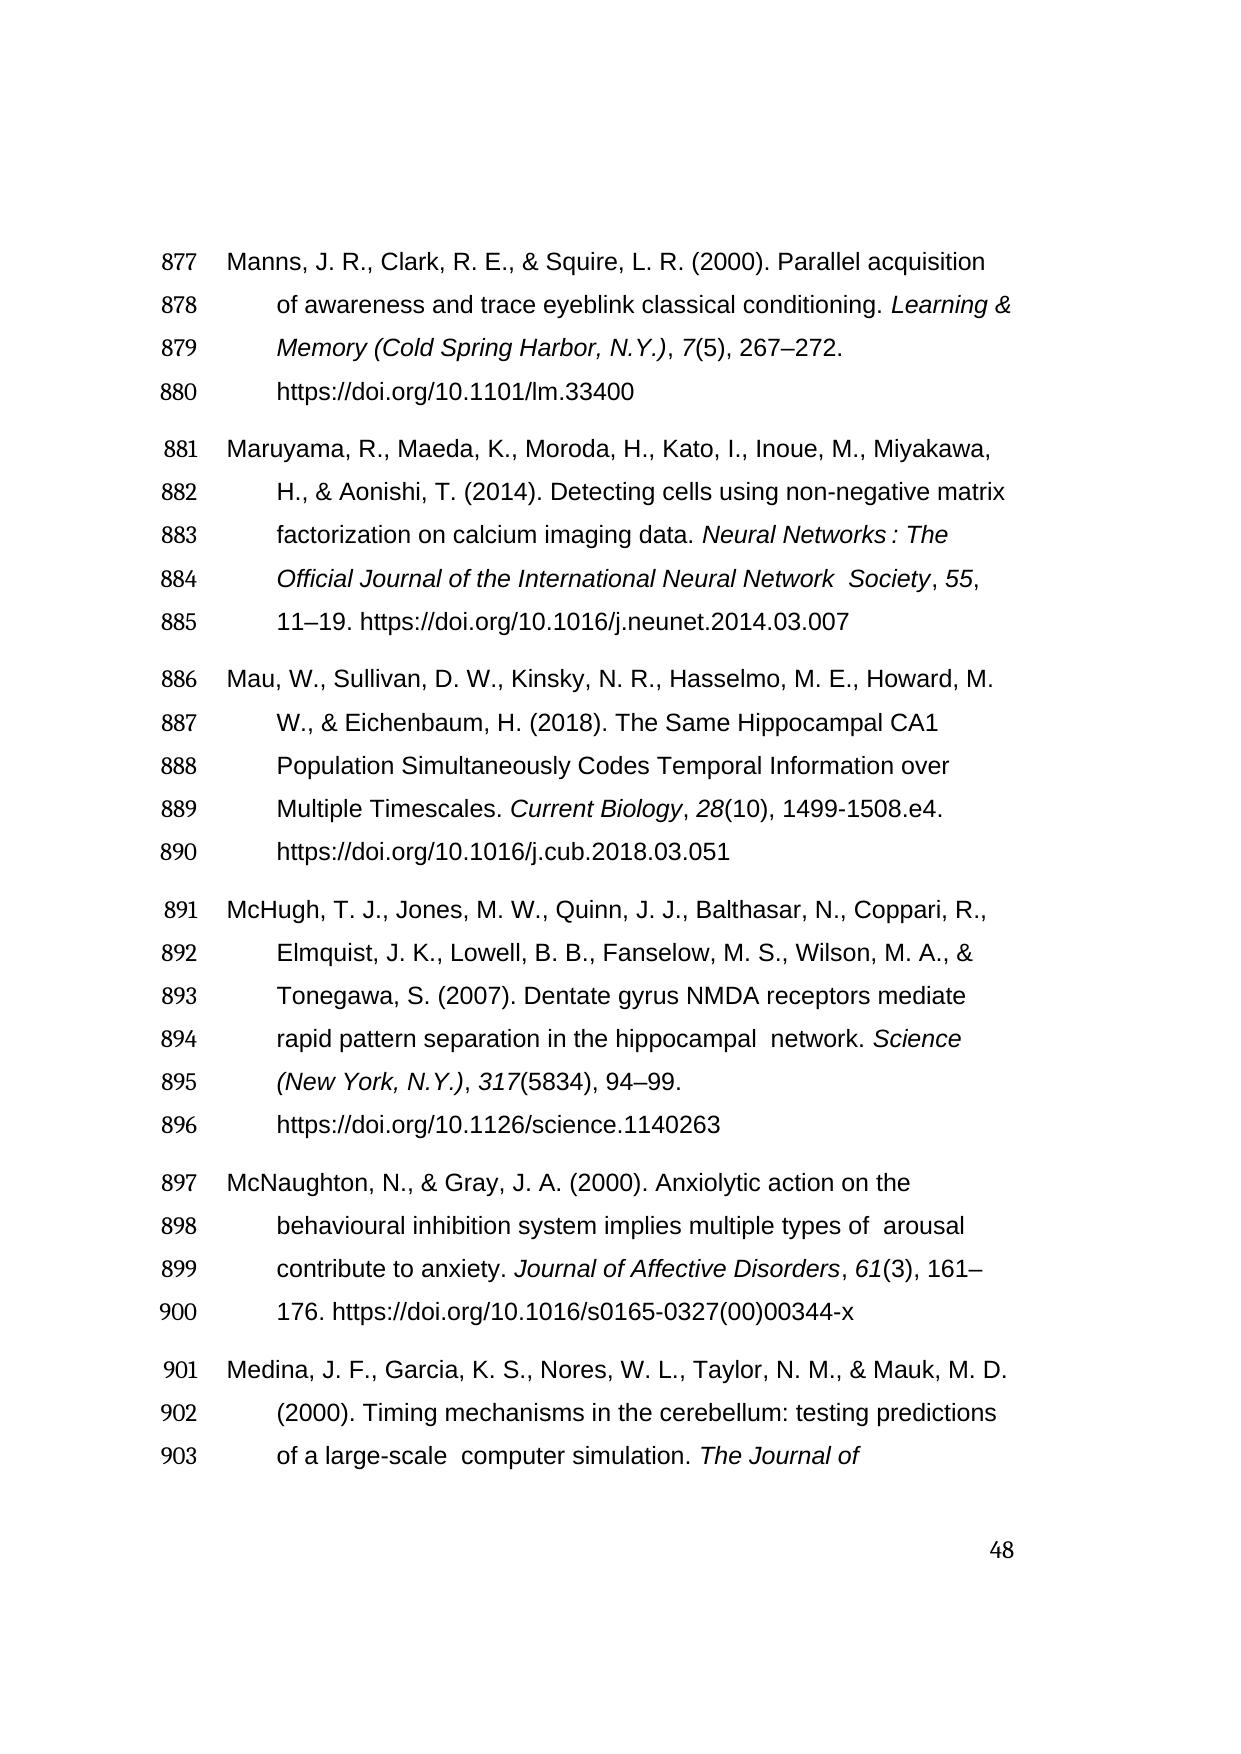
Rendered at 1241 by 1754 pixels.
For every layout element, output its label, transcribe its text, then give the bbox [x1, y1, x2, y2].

text Mau, W., Sullivan, D. W., Kinsky, N. R., Hasselmo, M. E., Howard, M. W., & Eichenbaum, H. (2018). The Same Hippocampal CA1 Population Simultaneously Codes Temporal Information over Multiple Timescales. Current Biology, 28(10), 1499-1508.e4. https://doi.org/10.1016/j.cub.2018.03.051 [226, 664, 1014, 866]
text Manns, J. R., Clark, R. E., & Squire, L. R. (2000). Parallel acquisition of awareness and trace eyeblink classical conditioning. Learning & Memory (Cold Spring Harbor, N.Y.), 7(5), 267–272. https://doi.org/10.1101/lm.33400 [226, 247, 1014, 405]
text McNaughton, N., & Gray, J. A. (2000). Anxiolytic action on the behavioural inhibition system implies multiple types of arousal contribute to anxiety. Journal of Affective Disorders, 61(3), 161–176. https://doi.org/10.1016/s0165-0327(00)00344-x [226, 1168, 1014, 1326]
text Maruyama, R., Maeda, K., Moroda, H., Kato, I., Inoue, M., Miyakawa, H., & Aonishi, T. (2014). Detecting cells using non-negative matrix factorization on calcium imaging data. Neural Networks : The Official Journal of the International Neural Network Society, 55, 11–19. https://doi.org/10.1016/j.neunet.2014.03.007 [226, 434, 1014, 636]
text Medina, J. F., Garcia, K. S., Nores, W. L., Taylor, N. M., & Mauk, M. D. (2000). Timing mechanisms in the cerebellum: testing predictions of a large-scale computer simulation. The Journal of [226, 1355, 1014, 1470]
text McHugh, T. J., Jones, M. W., Quinn, J. J., Balthasar, N., Coppari, R., Elmquist, J. K., Lowell, B. B., Fanselow, M. S., Wilson, M. A., & Tonegawa, S. (2007). Dentate gyrus NMDA receptors mediate rapid pattern separation in the hippocampal network. Science (New York, N.Y.), 317(5834), 94–99. https://doi.org/10.1126/science.1140263 [226, 895, 1014, 1139]
